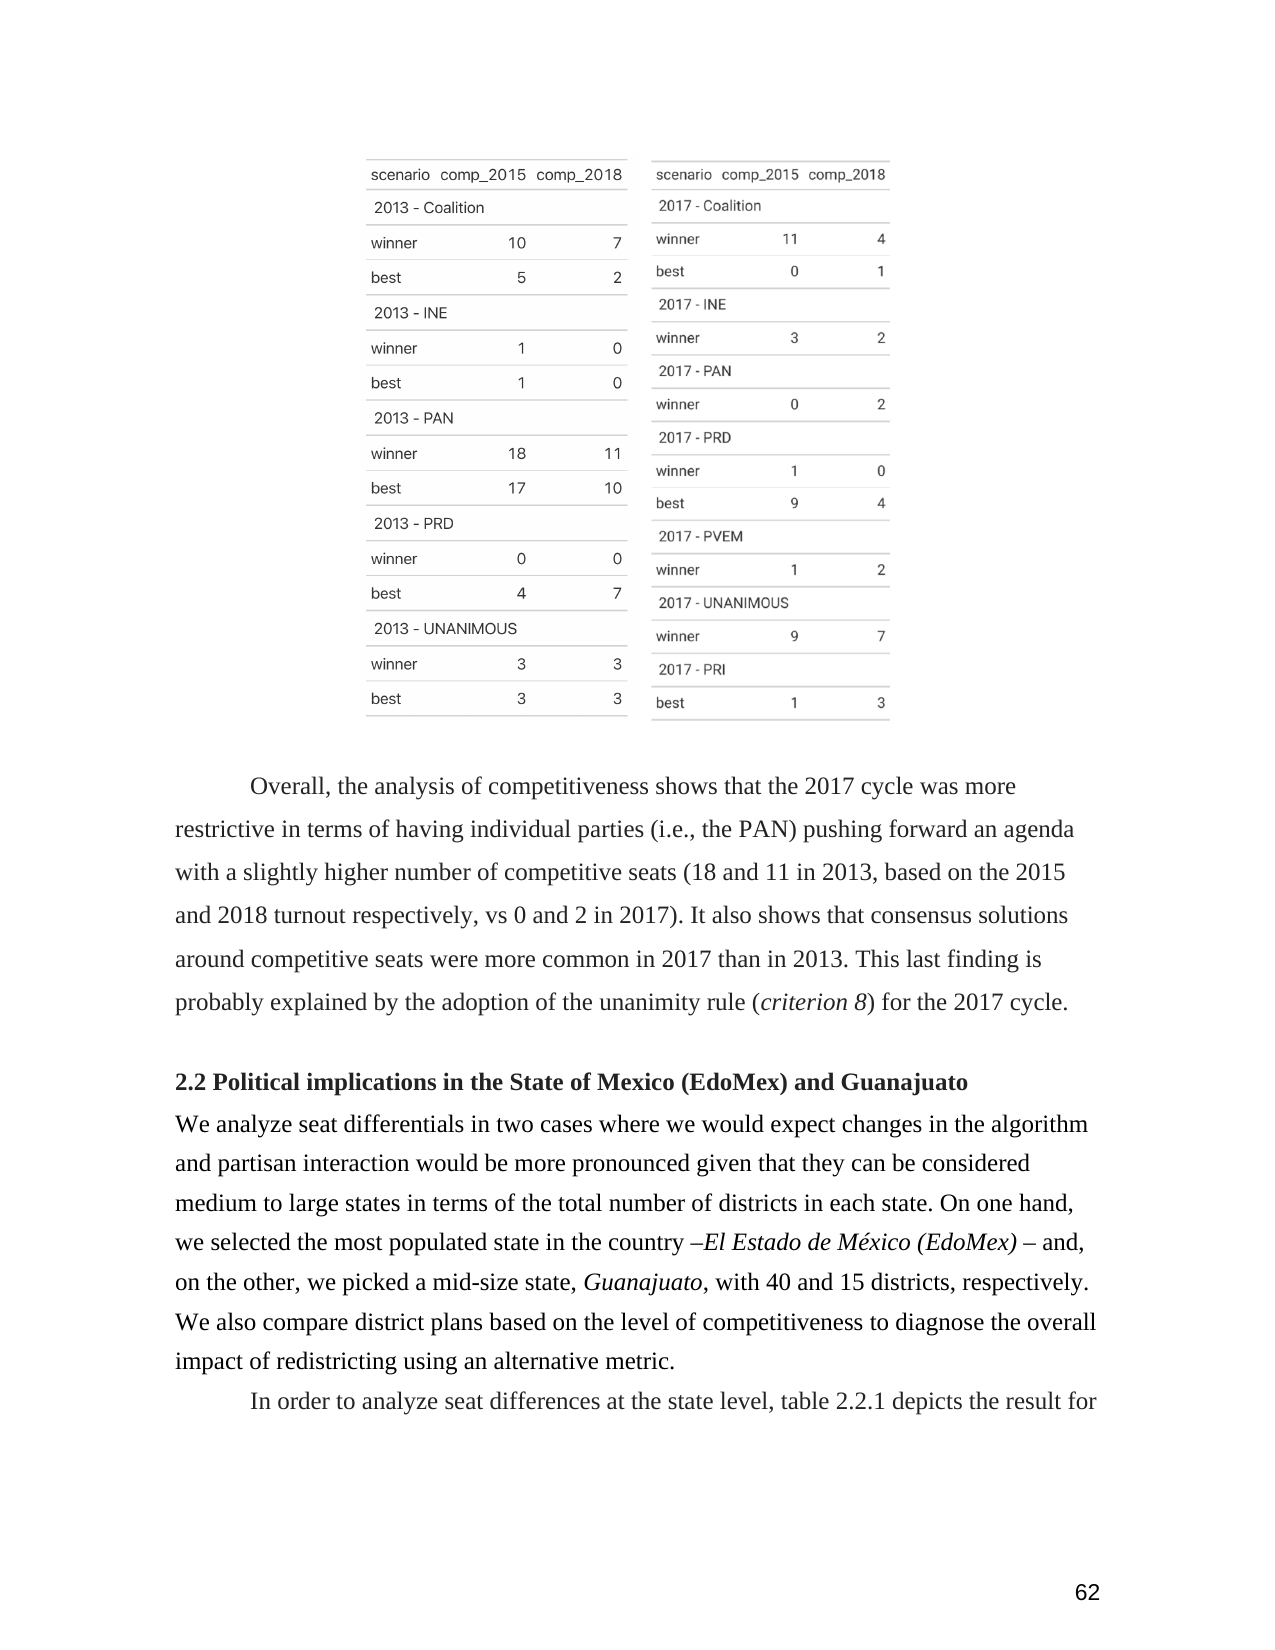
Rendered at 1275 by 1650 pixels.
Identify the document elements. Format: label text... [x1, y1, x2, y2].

text Overall, the analysis of competitiveness shows that the 2017 cycle was more restrictive in terms of having individual parties (i.e., the PAN) pushing forward an agenda with a slightly higher number of competitive seats (18 and 11 in 2013, based on the 2015 and 2018 turnout respectively, vs 0 and 2 in 2017). It also shows that consensus solutions around competitive seats were more common in 2017 than in 2013. This last finding is probably explained by the adoption of the unanimity rule (criterion 8) for the 2017 cycle. [175, 771, 1100, 1016]
subtitle 2.2 Political implications in the State of Mexico (EdoMex) and Guanajuato [175, 1067, 1100, 1096]
text We analyze seat differentials in two cases where we would expect changes in the algorithm and partisan interaction would be more pronounced given that they can be considered medium to large states in terms of the total number of districts in each state. On one hand, we selected the most populated state in the country –El Estado de México (EdoMex) – and, on the other, we picked a mid-size state, Guanajuato, with 40 and 15 districts, respectively. We also compare district plans based on the level of competitiveness to diagnose the overall impact of redistricting using an alternative metric. [175, 1109, 1100, 1375]
picture [358, 147, 917, 725]
text In order to analyze seat differences at the state level, table 2.2.1 depicts the result for [175, 1386, 1100, 1414]
